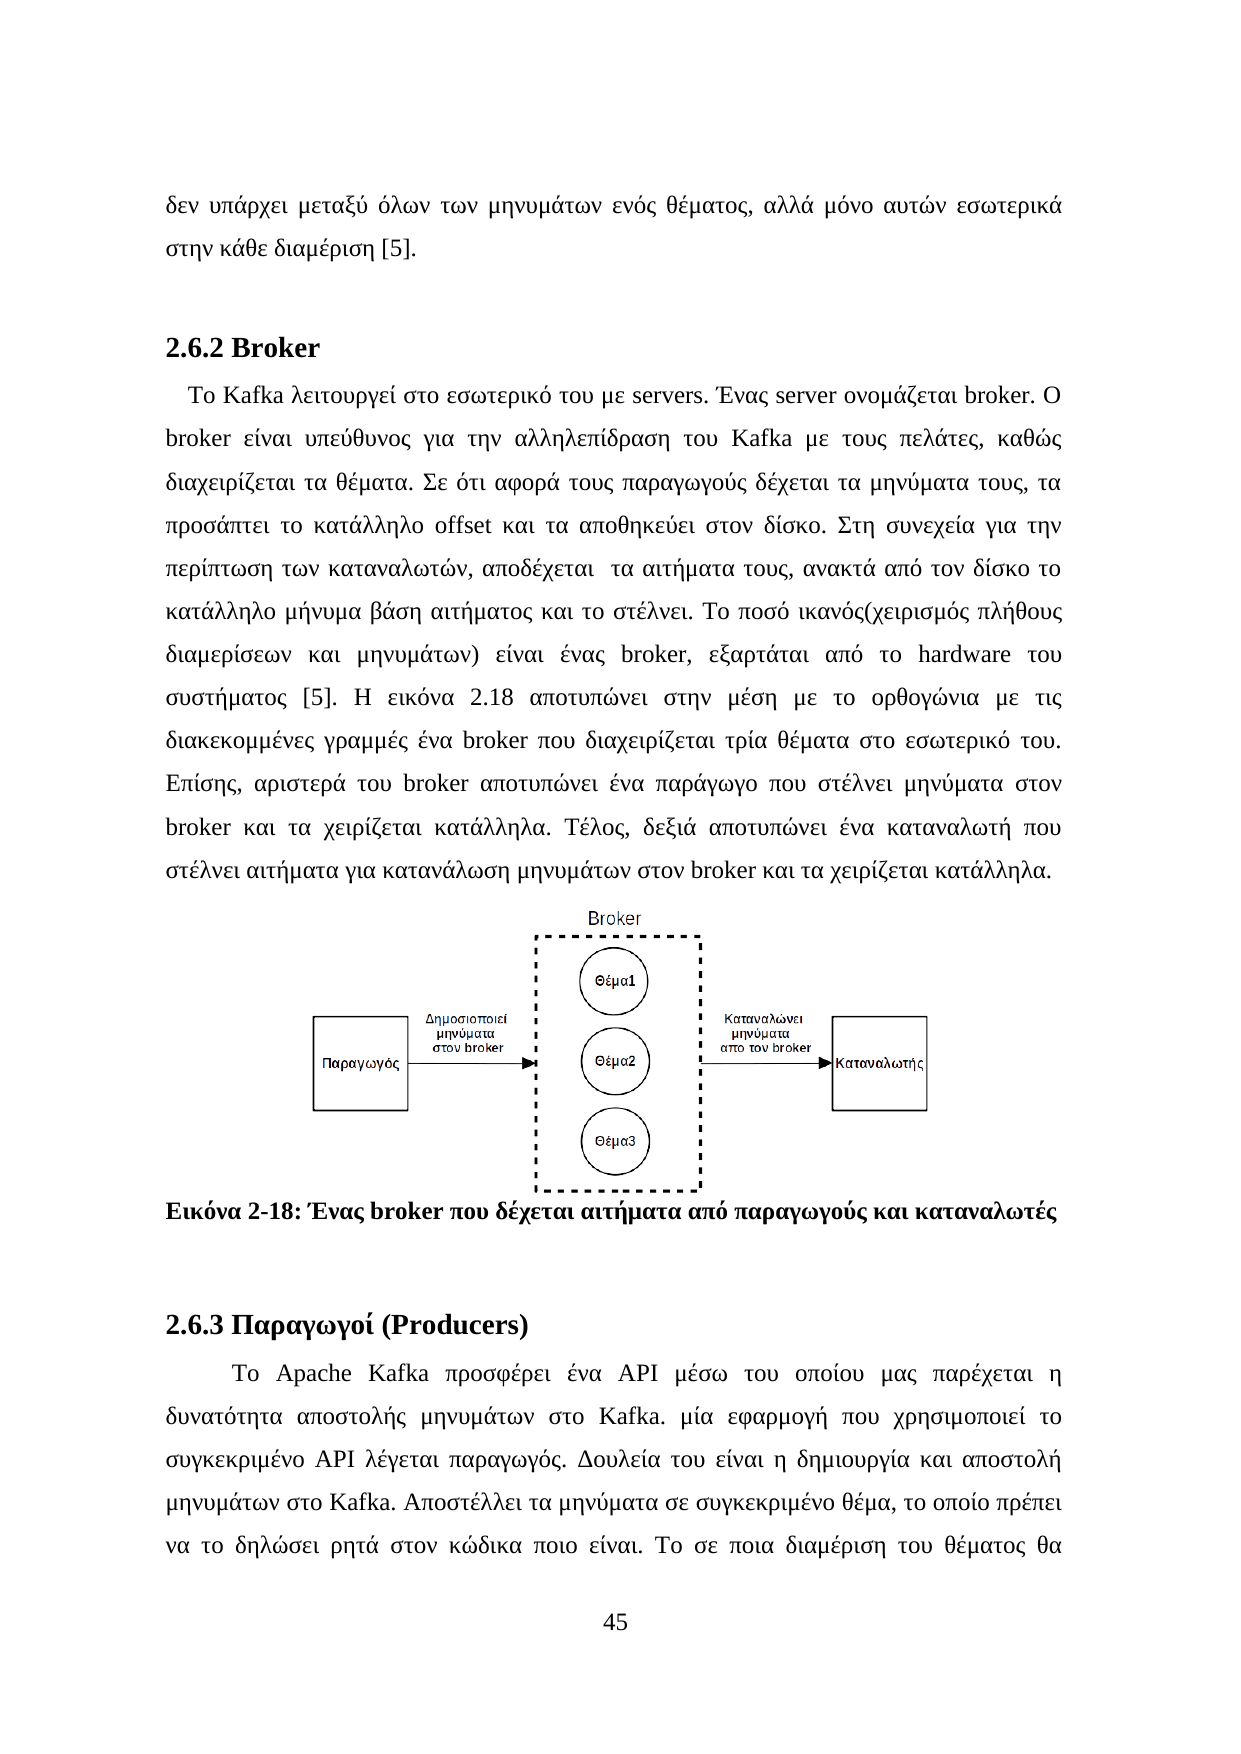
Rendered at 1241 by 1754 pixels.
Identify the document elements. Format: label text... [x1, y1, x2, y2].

text Το Apache Kafka προσφέρει ένα API μέσω του οποίου μας παρέχεται η δυνατότητα αποστολής μηνυμάτων στο Kafka. μία εφαρμογή που χρησιμοποιεί το συγκεκριμένο API λέγεται παραγωγός. Δουλεία του είναι η δημιουργία και αποστολή μηνυμάτων στο Kafka. Αποστέλλει τα μηνύματα σε συγκεκριμένο θέμα, το οποίο πρέπει να το δηλώσει ρητά στον κώδικα ποιο είναι. Το σε ποια διαμέριση του θέματος θα [165, 1358, 1063, 1559]
subtitle 2.6.2 Broker [165, 330, 1063, 363]
subtitle 2.6.3 Παραγωγοί (Producers) [165, 1307, 1063, 1341]
picture [164, 906, 1062, 1197]
text Εικόνα 2-18: Ένας broker που δέχεται αιτήματα από παραγωγούς και καταναλωτές [165, 898, 1063, 1225]
text Το Kafka λειτουργεί στο εσωτερικό του με servers. Ένας server ονομάζεται broker. Ο broker είναι υπεύθυνος για την αλληλεπίδραση του Kafka με τους πελάτες, καθώς διαχειρίζεται τα θέματα. Σε ότι αφορά τους παραγωγούς δέχεται τα μηνύματα τους, τα προσάπτει το κατάλληλο offset και τα αποθηκεύει στον δίσκο. Στη συνεχεία για την περίπτωση των καταναλωτών, αποδέχεται τα αιτήματα τους, ανακτά από τον δίσκο το κατάλληλο μήνυμα βάση αιτήματος και το στέλνει. Το ποσό ικανός(χειρισμός πλήθους διαμερίσεων και μηνυμάτων) είναι ένας broker, εξαρτάται από το hardware του συστήματος [5]. Η εικόνα 2.18 αποτυπώνει στην μέση με το ορθογώνια με τις διακεκομμένες γραμμές ένα broker που διαχειρίζεται τρία θέματα στο εσωτερικό του. Επίσης, αριστερά του broker αποτυπώνει ένα παράγωγο που στέλνει μηνύματα στον broker και τα χειρίζεται κατάλληλα. Τέλος, δεξιά αποτυπώνει ένα καταναλωτή που στέλνει αιτήματα για κατανάλωση μηνυμάτων στον broker και τα χειρίζεται κατάλληλα. [165, 380, 1063, 883]
text δεν υπάρχει μεταξύ όλων των μηνυμάτων ενός θέματος, αλλά μόνο αυτών εσωτερικά στην κάθε διαμέριση [5]. [165, 190, 1063, 262]
